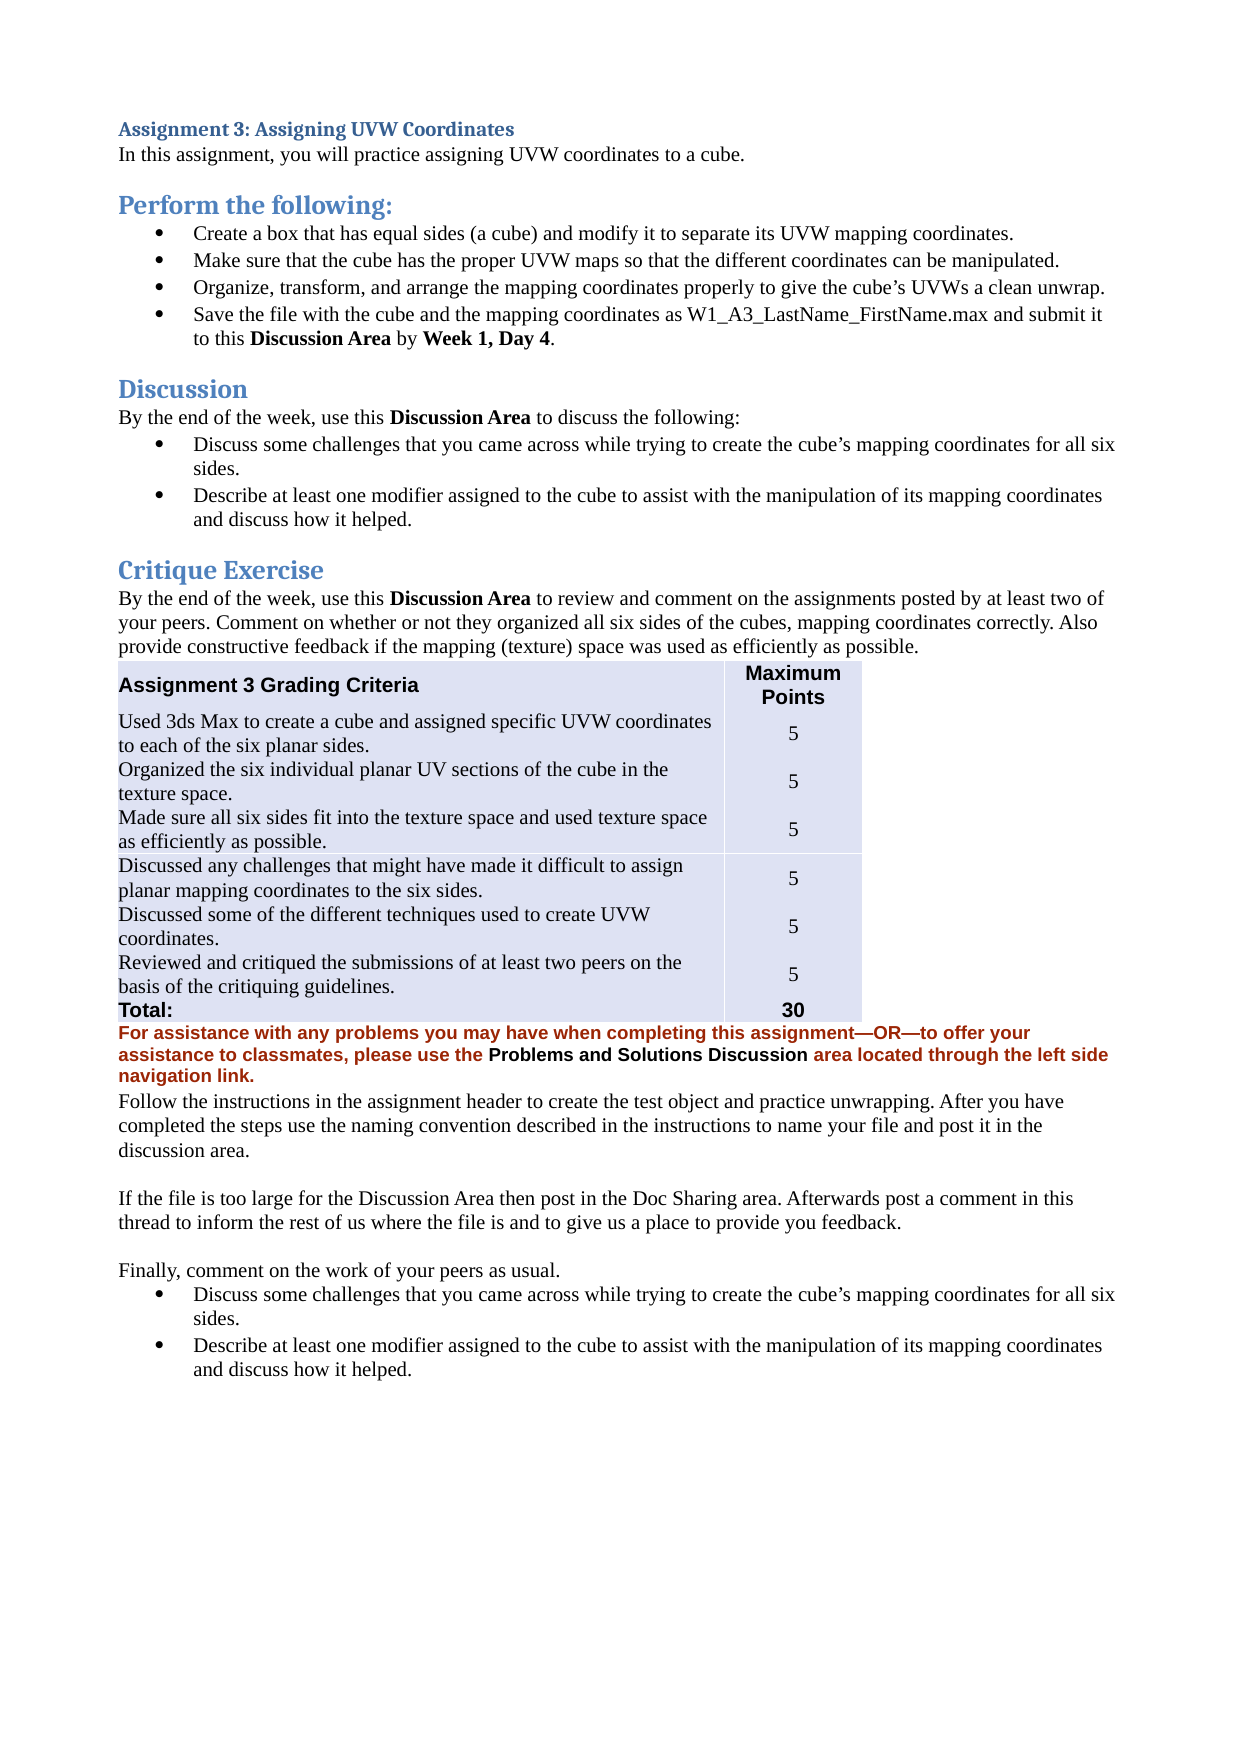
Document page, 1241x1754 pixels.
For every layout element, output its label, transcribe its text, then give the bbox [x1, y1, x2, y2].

table_cell Discussed any challenges that might have made it difficult to assign planar mapping coordinates to the six sides. [118, 854, 724, 902]
text By the end of the week, use this Discussion Area to review and comment on the assignments posted by at least two of your peers. Comment on whether or not they organized all six sides of the cubes, mapping coordinates correctly. Also provide constructive feedback if the mapping (texture) space was used as efficiently as possible. [118, 586, 1122, 658]
table_cell Discussed some of the different techniques used to create UVW coordinates. [118, 902, 724, 950]
text In this assignment, you will practice assigning UVW coordinates to a cube. [118, 142, 1122, 166]
table_header Assignment 3 Grading Criteria [118, 661, 724, 709]
list Discuss some challenges that you came across while trying to create the cube’s mapping coordinates for all six sides. [156, 1282, 1122, 1330]
list Discuss some challenges that you came across while trying to create the cube’s mapping coordinates for all six sides. [156, 432, 1122, 480]
table_cell 5 [725, 902, 862, 950]
subtitle Discussion [118, 374, 1122, 405]
text By the end of the week, use this Discussion Area to discuss the following: [118, 405, 1122, 429]
subtitle Critique Exercise [118, 555, 1122, 586]
table_cell 5 [725, 757, 862, 805]
list Create a box that has equal sides (a cube) and modify it to separate its UVW mapping coordinates. [156, 221, 1122, 245]
list Describe at least one modifier assigned to the cube to assist with the manipulation of its mapping coordinates and discuss how it helped. [156, 483, 1122, 531]
table_cell 5 [725, 805, 862, 853]
table_cell 5 [725, 709, 862, 757]
list Organize, transform, and arrange the mapping coordinates properly to give the cube’s UVWs a clean unwrap. [156, 275, 1122, 299]
table_cell 30 [725, 998, 862, 1022]
list Save the file with the cube and the mapping coordinates as W1_A3_LastName_FirstName.max and submit it to this Discussion Area by Week 1, Day 4. [156, 302, 1122, 350]
table_cell Organized the six individual planar UV sections of the cube in the texture space. [118, 757, 724, 805]
list Describe at least one modifier assigned to the cube to assist with the manipulation of its mapping coordinates and discuss how it helped. [156, 1333, 1122, 1381]
subtitle Assignment 3: Assigning UVW Coordinates [118, 118, 1122, 142]
table_cell Made sure all six sides fit into the texture space and used texture space as efficiently as possible. [118, 805, 724, 853]
table_cell Reviewed and critiqued the submissions of at least two peers on the basis of the critiquing guidelines. [118, 950, 724, 998]
table_header Maximum Points [725, 661, 862, 709]
table_cell Total: [118, 998, 724, 1022]
subtitle Perform the following: [118, 190, 1122, 221]
list Make sure that the cube has the proper UVW maps so that the different coordinates can be manipulated. [156, 248, 1122, 272]
text Follow the instructions in the assignment header to create the test object and practice unwrapping. After you have completed the steps use the naming convention described in the instructions to name your file and post it in the discussion area. If the file is too large for the Discussion Area then post in the Doc Sharing area. Afterwards post a comment in this thread to inform the rest of us where the file is and to give us a place to provide you feedback. Finally, comment on the work of your peers as usual. [118, 1089, 1122, 1282]
table_cell 5 [725, 950, 862, 998]
table_cell 5 [725, 854, 862, 902]
text For assistance with any problems you may have when completing this assignment—OR—to offer your assistance to classmates, please use the Problems and Solutions Discussion area located through the left side navigation link. [118, 1022, 1122, 1086]
table_cell Used 3ds Max to create a cube and assigned specific UVW coordinates to each of the six planar sides. [118, 709, 724, 757]
